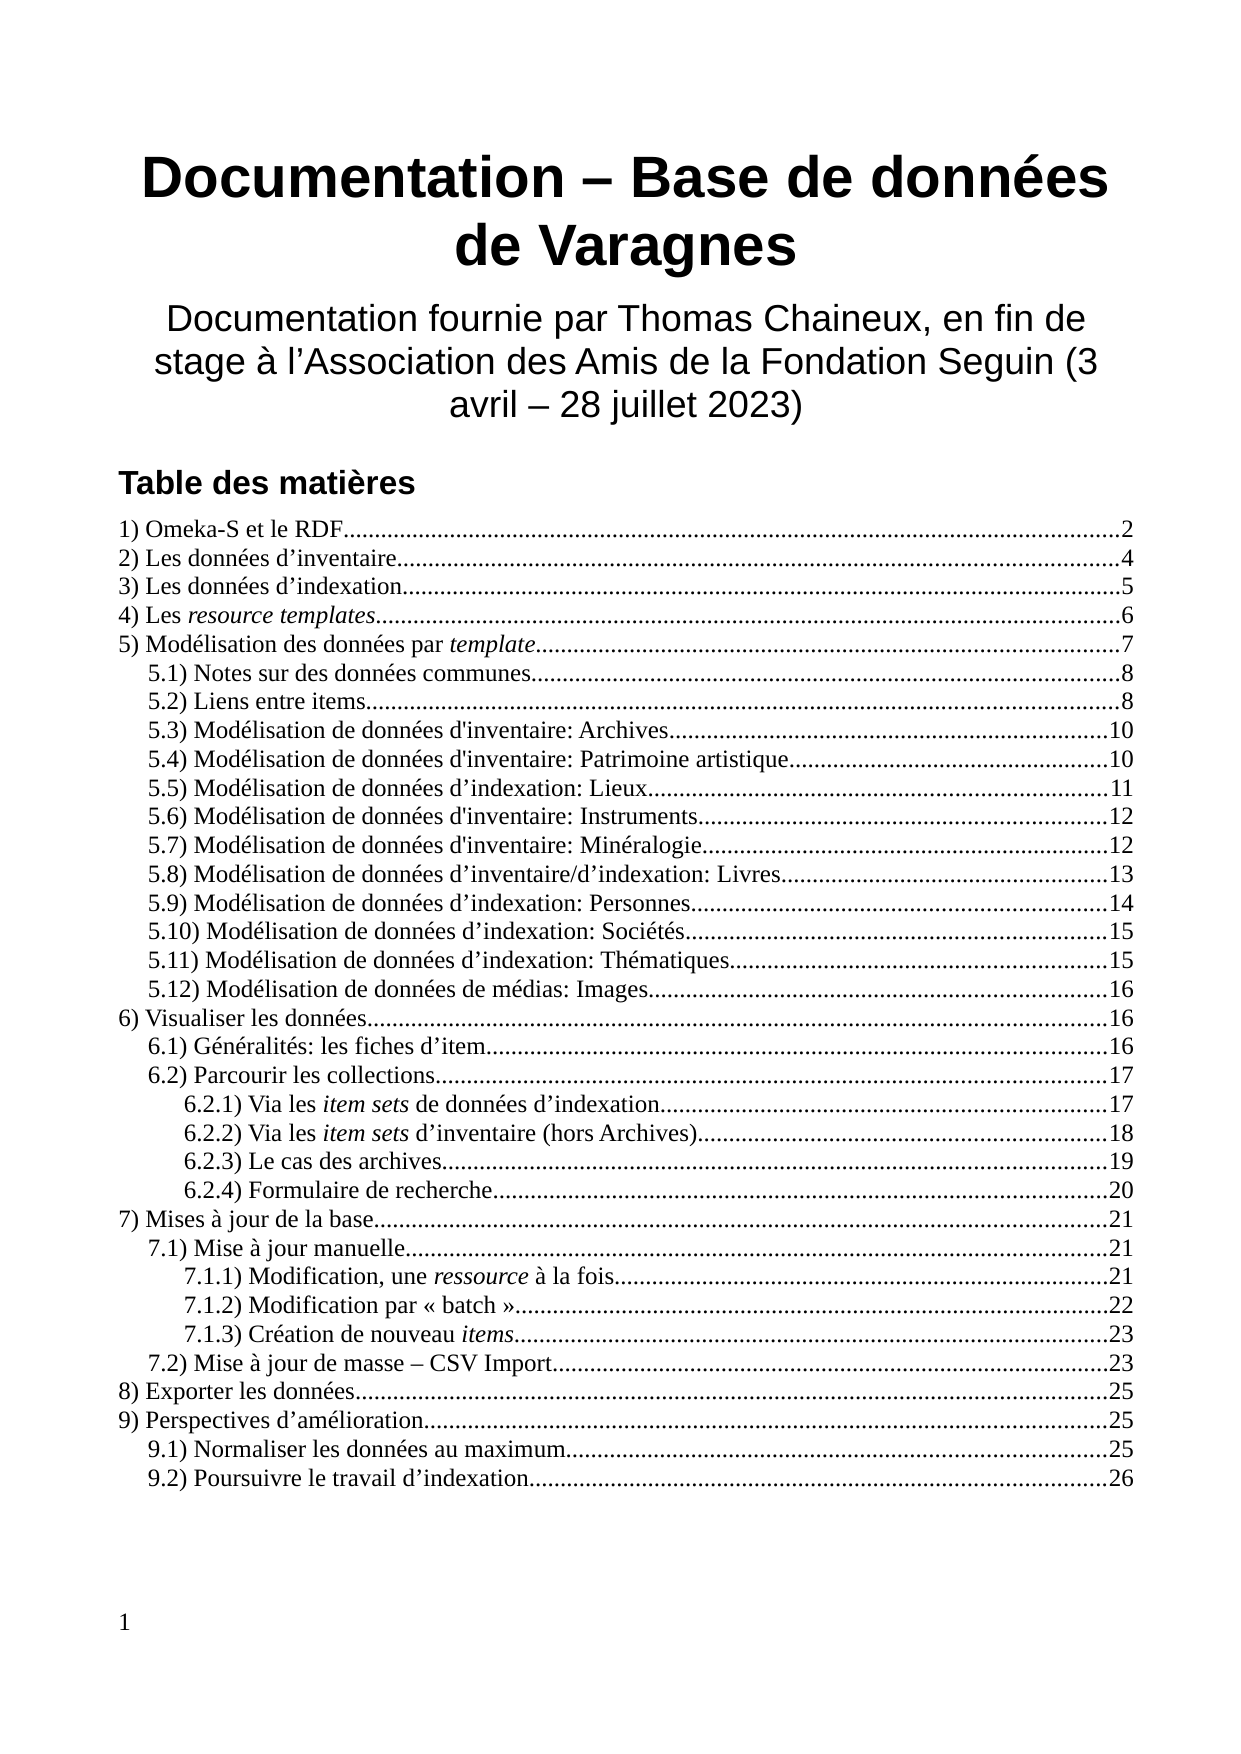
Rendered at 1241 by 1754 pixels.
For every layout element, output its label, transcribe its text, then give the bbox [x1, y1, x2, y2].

text 1) Omeka-S et le RDF 2 [118, 514, 1134, 543]
text 5.11) Modélisation de données d’indexation: Thématiques 15 [148, 945, 1134, 974]
text 6.2.4) Formulaire de recherche 20 [177, 1175, 1134, 1204]
text 7) Mises à jour de la base 21 [118, 1204, 1134, 1233]
text 5.8) Modélisation de données d’inventaire/d’indexation: Livres 13 [148, 859, 1134, 888]
text 7.1.1) Modification, une ressource à la fois 21 [177, 1261, 1134, 1290]
text 9.2) Poursuivre le travail d’indexation 26 [148, 1463, 1134, 1491]
text 6) Visualiser les données 16 [118, 1003, 1134, 1031]
text 5.3) Modélisation de données d'inventaire: Archives 10 [148, 715, 1134, 744]
text 7.1.3) Création de nouveau items 23 [177, 1319, 1134, 1348]
text 5) Modélisation des données par template 7 [118, 629, 1134, 658]
text 9) Perspectives d’amélioration 25 [118, 1405, 1134, 1434]
text 5.12) Modélisation de données de médias: Images 16 [148, 974, 1134, 1003]
text 7.2) Mise à jour de masse – CSV Import 23 [148, 1348, 1134, 1376]
text 5.7) Modélisation de données d'inventaire: Minéralogie 12 [148, 830, 1134, 859]
text 5.10) Modélisation de données d’indexation: Sociétés 15 [148, 916, 1134, 945]
text 8) Exporter les données 25 [118, 1376, 1134, 1405]
text 9.1) Normaliser les données au maximum 25 [148, 1434, 1134, 1463]
text 5.5) Modélisation de données d’indexation: Lieux 11 [148, 773, 1134, 801]
subtitle Documentation fournie par Thomas Chaineux, en fin de stage à l’Association des Amis de la Fondation Seguin (3 avril – 28 juillet 2023) [118, 296, 1134, 425]
text 6.1) Généralités: les fiches d’item 16 [148, 1031, 1134, 1060]
text 2) Les données d’inventaire 4 [118, 543, 1134, 571]
subtitle Table des matières [118, 463, 1134, 501]
text 6.2.2) Via les item sets d’inventaire (hors Archives) 18 [177, 1118, 1134, 1146]
text 7.1) Mise à jour manuelle 21 [148, 1233, 1134, 1261]
text 7.1.2) Modification par « batch » 22 [177, 1290, 1134, 1319]
text 5.4) Modélisation de données d'inventaire: Patrimoine artistique 10 [148, 744, 1134, 773]
text 6.2) Parcourir les collections 17 [148, 1060, 1134, 1089]
text 5.9) Modélisation de données d’indexation: Personnes 14 [148, 888, 1134, 916]
text 6.2.3) Le cas des archives 19 [177, 1146, 1134, 1175]
text 5.2) Liens entre items 8 [148, 686, 1134, 715]
text 5.1) Notes sur des données communes 8 [148, 658, 1134, 686]
text 6.2.1) Via les item sets de données d’indexation 17 [177, 1089, 1134, 1118]
title Documentation – Base de données de Varagnes [118, 143, 1134, 277]
text 3) Les données d’indexation 5 [118, 571, 1134, 600]
text 4) Les resource templates 6 [118, 600, 1134, 629]
text 5.6) Modélisation de données d'inventaire: Instruments 12 [148, 801, 1134, 830]
